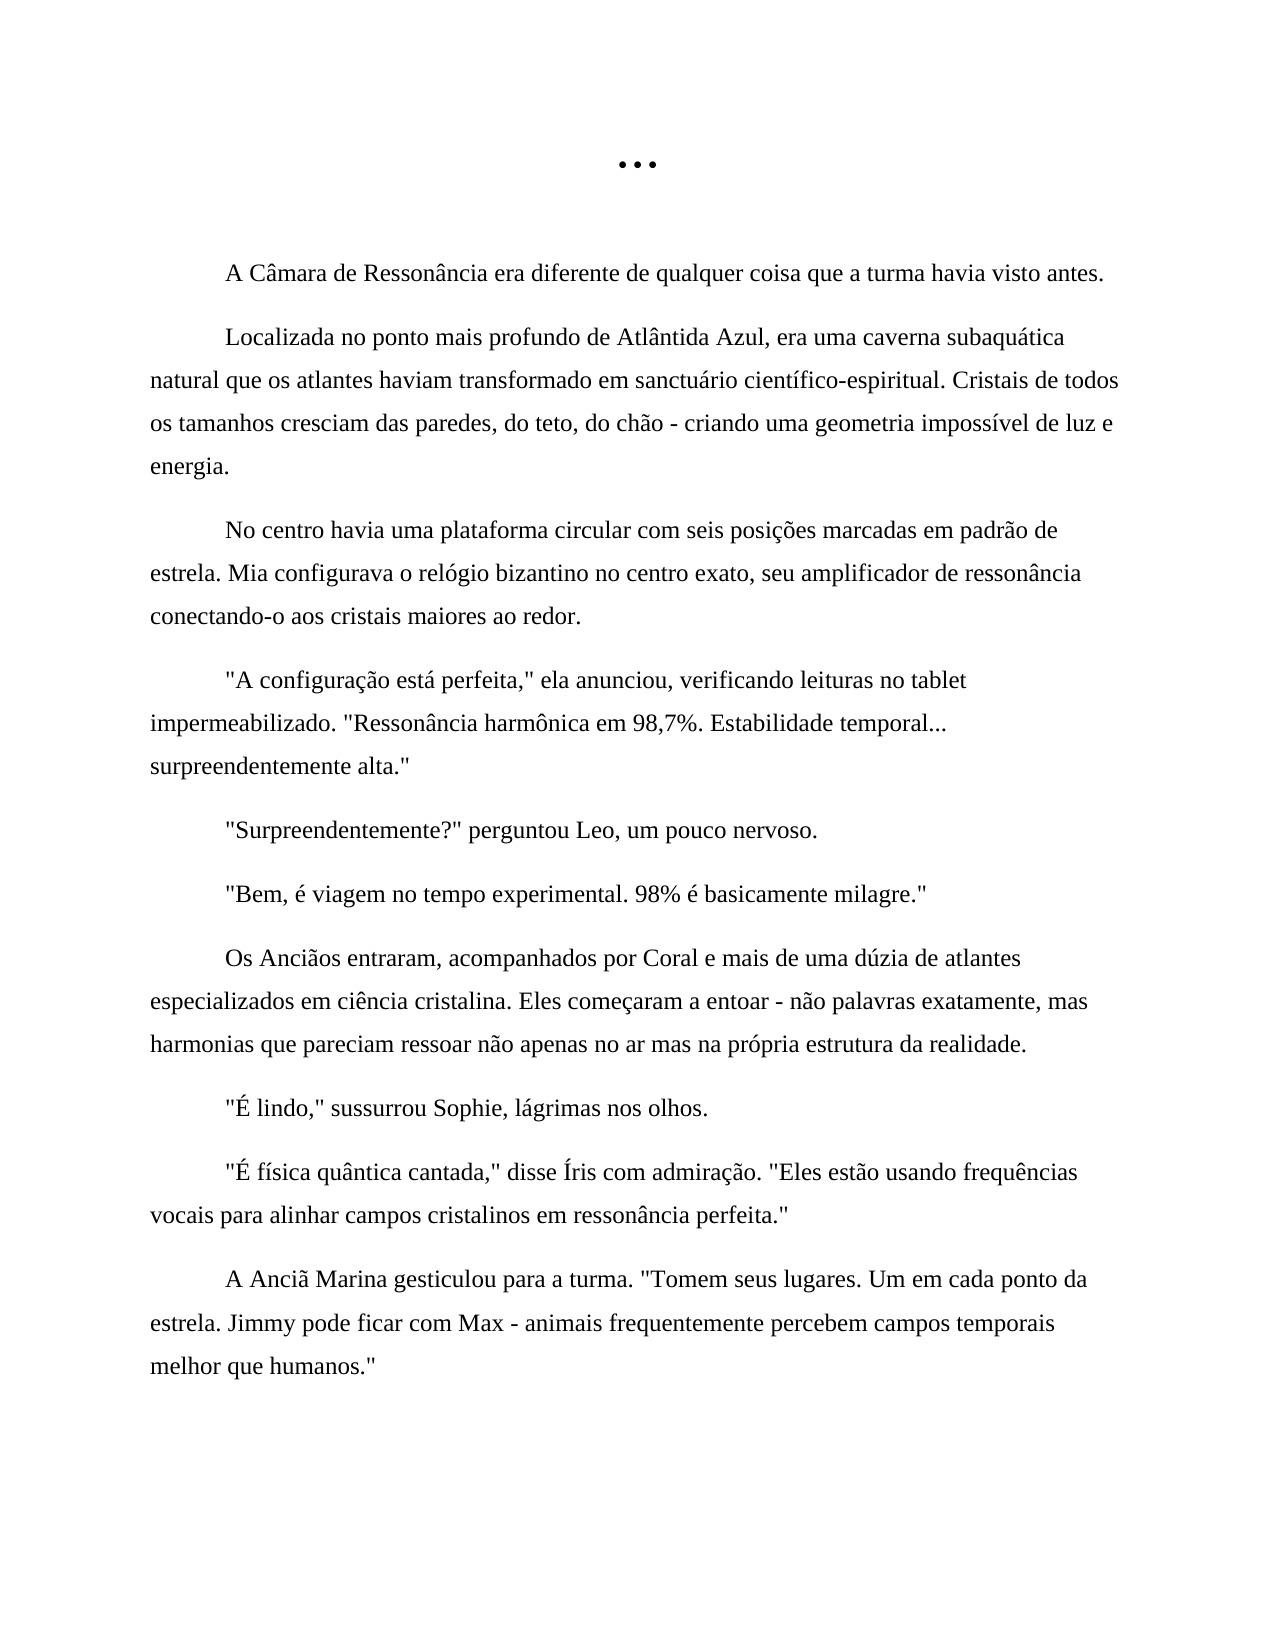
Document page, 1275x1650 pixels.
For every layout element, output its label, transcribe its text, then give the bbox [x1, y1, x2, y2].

text "A configuração está perfeita," ela anunciou, verificando leituras no tablet impermeabilizado. "Ressonância harmônica em 98,7%. Estabilidade temporal... surpreendentemente alta." [150, 665, 1125, 780]
text • • • [150, 150, 1125, 179]
text Os Anciãos entraram, acompanhados por Coral e mais de uma dúzia de atlantes especializados em ciência cristalina. Eles começaram a entoar - não palavras exatamente, mas harmonias que pareciam ressoar não apenas no ar mas na própria estrutura da realidade. [150, 943, 1125, 1058]
text A Câmara de Ressonância era diferente de qualquer coisa que a turma havia visto antes. [150, 258, 1125, 286]
text "É física quântica cantada," disse Íris com admiração. "Eles estão usando frequências vocais para alinhar campos cristalinos em ressonância perfeita." [150, 1157, 1125, 1229]
text "Bem, é viagem no tempo experimental. 98% é basicamente milagre." [150, 879, 1125, 908]
text "Surpreendentemente?" perguntou Leo, um pouco nervoso. [150, 815, 1125, 844]
text A Anciã Marina gesticulou para a turma. "Tomem seus lugares. Um em cada ponto da estrela. Jimmy pode ficar com Max - animais frequentemente percebem campos temporais melhor que humanos." [150, 1264, 1125, 1379]
text No centro havia uma plataforma circular com seis posições marcadas em padrão de estrela. Mia configurava o relógio bizantino no centro exato, seu amplificador de ressonância conectando-o aos cristais maiores ao redor. [150, 515, 1125, 630]
text Localizada no ponto mais profundo de Atlântida Azul, era uma caverna subaquática natural que os atlantes haviam transformado em sanctuário científico-espiritual. Cristais de todos os tamanhos cresciam das paredes, do teto, do chão - criando uma geometria impossível de luz e energia. [150, 322, 1125, 480]
text "É lindo," sussurrou Sophie, lágrimas nos olhos. [150, 1093, 1125, 1122]
